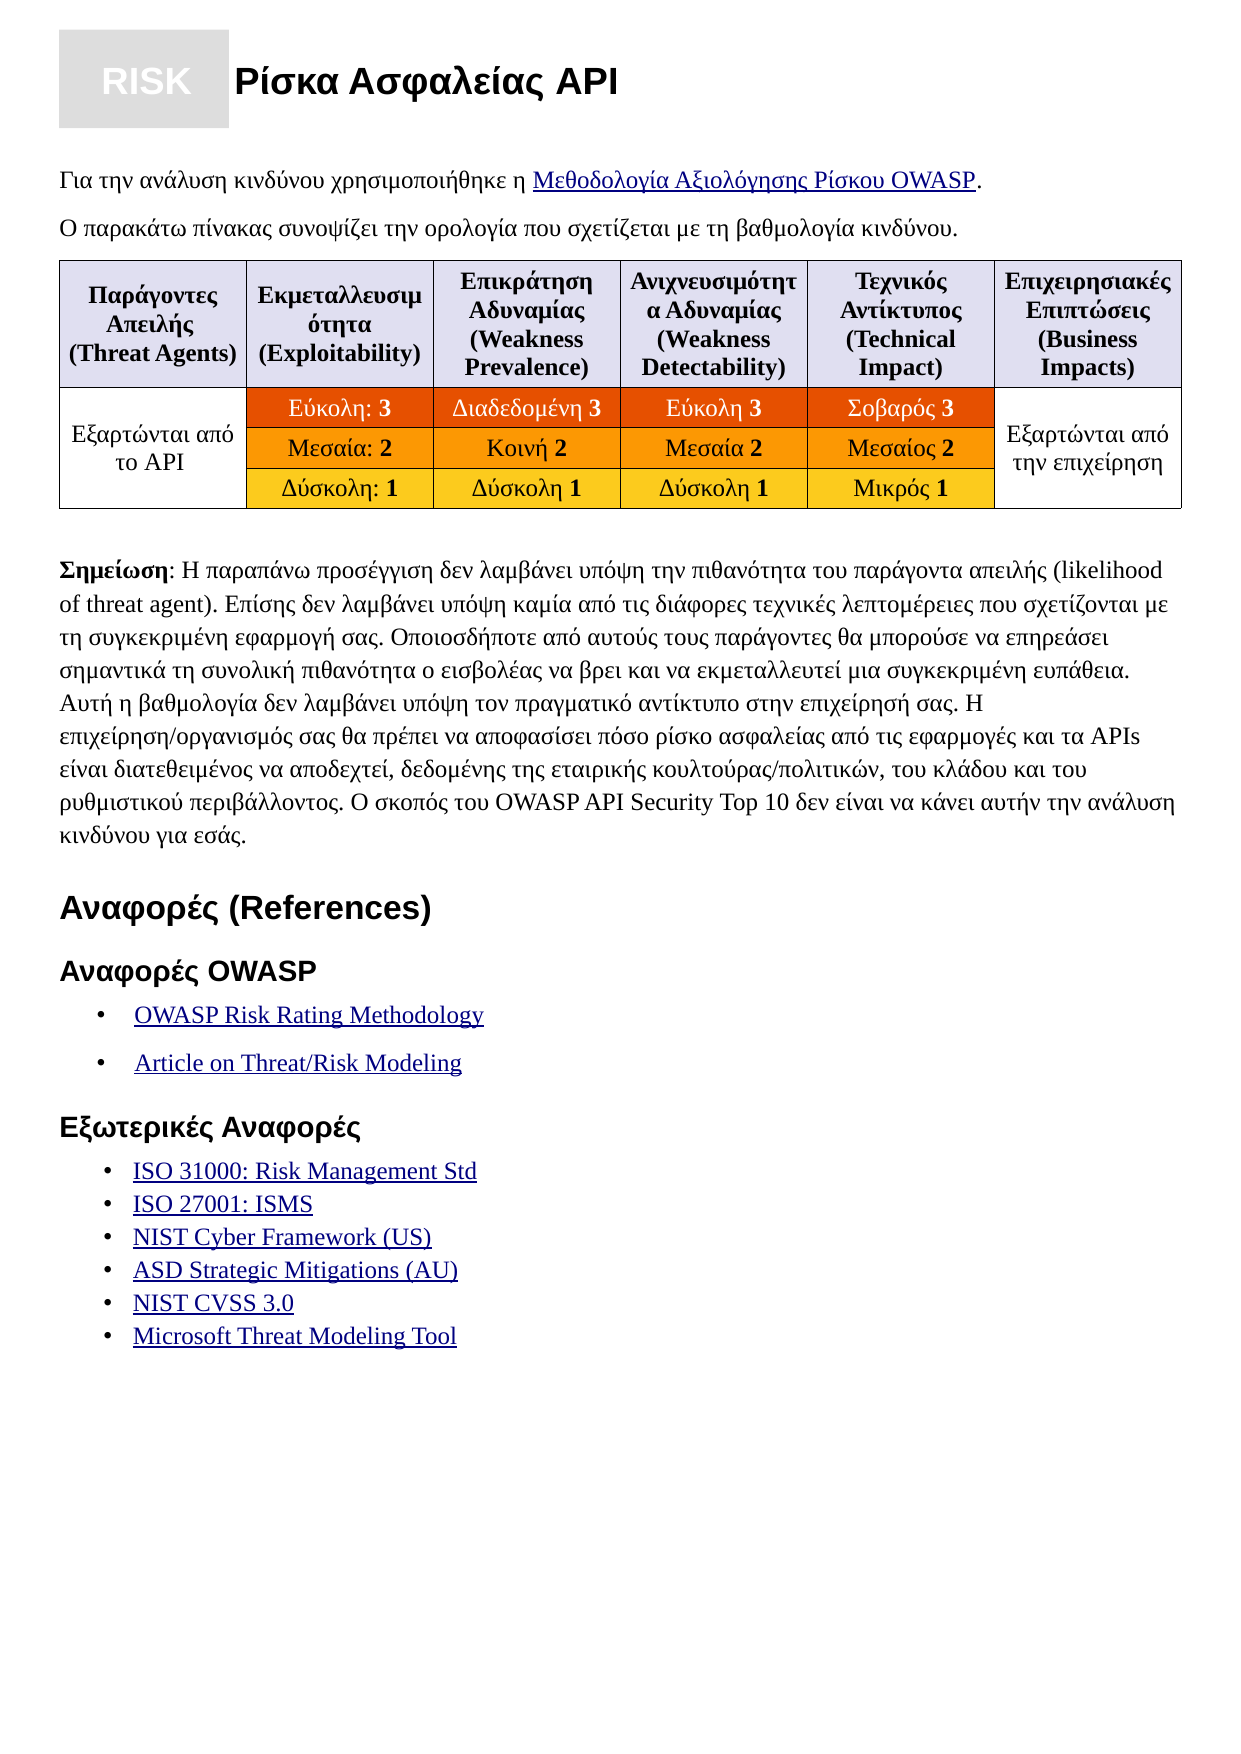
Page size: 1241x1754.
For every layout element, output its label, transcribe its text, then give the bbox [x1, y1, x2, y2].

list NIST CVSS 3.0 [103, 1288, 1181, 1317]
table_cell Διαδεδομένη 3 [434, 388, 620, 427]
table_header Παράγοντες Απειλής (Threat Agents) [60, 261, 246, 387]
subtitle Εξωτερικές Αναφορές [59, 1110, 1181, 1144]
table_cell Εύκολη 3 [621, 388, 807, 427]
table_cell Δύσκολη 1 [621, 469, 807, 508]
list ISO 31000: Risk Management Std [103, 1156, 1181, 1185]
table_header Επιχειρησιακές Επιπτώσεις (Business Impacts) [995, 261, 1181, 387]
list ISO 27001: ISMS [103, 1189, 1181, 1218]
text Ο παρακάτω πίνακας συνοψίζει την ορολογία που σχετίζεται με τη βαθμολογία κινδύνου. [59, 213, 1181, 242]
table_cell Εξαρτώνται από την επιχείρηση [995, 388, 1181, 508]
table_cell Εξαρτώνται από το API [60, 388, 246, 508]
table_cell Δύσκολη 1 [434, 469, 620, 508]
table_cell Μεσαίος 2 [808, 428, 994, 468]
table_header Τεχνικός Αντίκτυπος (Technical Impact) [808, 261, 994, 387]
table_cell Κοινή 2 [434, 428, 620, 468]
list NIST Cyber Framework (US) [103, 1222, 1181, 1251]
subtitle Αναφορές OWASP [59, 954, 1181, 988]
table_cell Μεσαία 2 [621, 428, 807, 468]
table_cell Δύσκολη: 1 [247, 469, 433, 508]
list OWASP Risk Rating Methodology [97, 1000, 1181, 1029]
table_header Ανιχνευσιμότητα Αδυναμίας (Weakness Detectability) [621, 261, 807, 387]
table_header Εκμεταλλευσιμότητα (Exploitability) [247, 261, 433, 387]
table_cell Σοβαρός 3 [808, 388, 994, 427]
list Article on Threat/Risk Modeling [97, 1048, 1181, 1077]
table_cell Εύκολη: 3 [247, 388, 433, 427]
table_cell Μεσαία: 2 [247, 428, 433, 468]
subtitle Αναφορές (References) [59, 888, 1181, 927]
text Για την ανάλυση κινδύνου χρησιμοποιήθηκε η Mεθοδολογία Αξιολόγησης Ρίσκου OWASP. [59, 132, 1181, 194]
table_cell Μικρός 1 [808, 469, 994, 508]
table_header Επικράτηση Αδυναμίας (Weakness Prevalence) [434, 261, 620, 387]
list Microsoft Threat Modeling Tool [103, 1321, 1181, 1350]
text Σημείωση: Η παραπάνω προσέγγιση δεν λαμβάνει υπόψη την πιθανότητα του παράγοντα απειλής (likelihood of threat agent). Επίσης δεν λαμβάνει υπόψη καμία από τις διάφορες τεχνικές λεπτομέρειες που σχετίζονται με τη συγκεκριμένη εφαρμογή σας. Οποιοσδήποτε από αυτούς τους παράγοντες θα μπορούσε να επηρεάσει σημαντικά τη συνολική πιθανότητα ο εισβολέας να βρει και να εκμεταλλευτεί μια συγκεκριμένη ευπάθεια. Αυτή η βαθμολογία δεν λαμβάνει υπόψη τον πραγματικό αντίκτυπο στην επιχείρησή σας. Η επιχείρηση/οργανισμός σας θα πρέπει να αποφασίσει πόσο ρίσκο ασφαλείας από τις εφαρμογές και τα APIs είναι διατεθειμένος να αποδεχτεί, δεδομένης της εταιρικής κουλτούρας/πολιτικών, του κλάδου και του ρυθμιστικού περιβάλλοντος. Ο σκοπός του OWASP API Security Top 10 δεν είναι να κάνει αυτήν την ανάλυση κινδύνου για εσάς. [59, 556, 1181, 848]
list ASD Strategic Mitigations (AU) [103, 1255, 1181, 1284]
